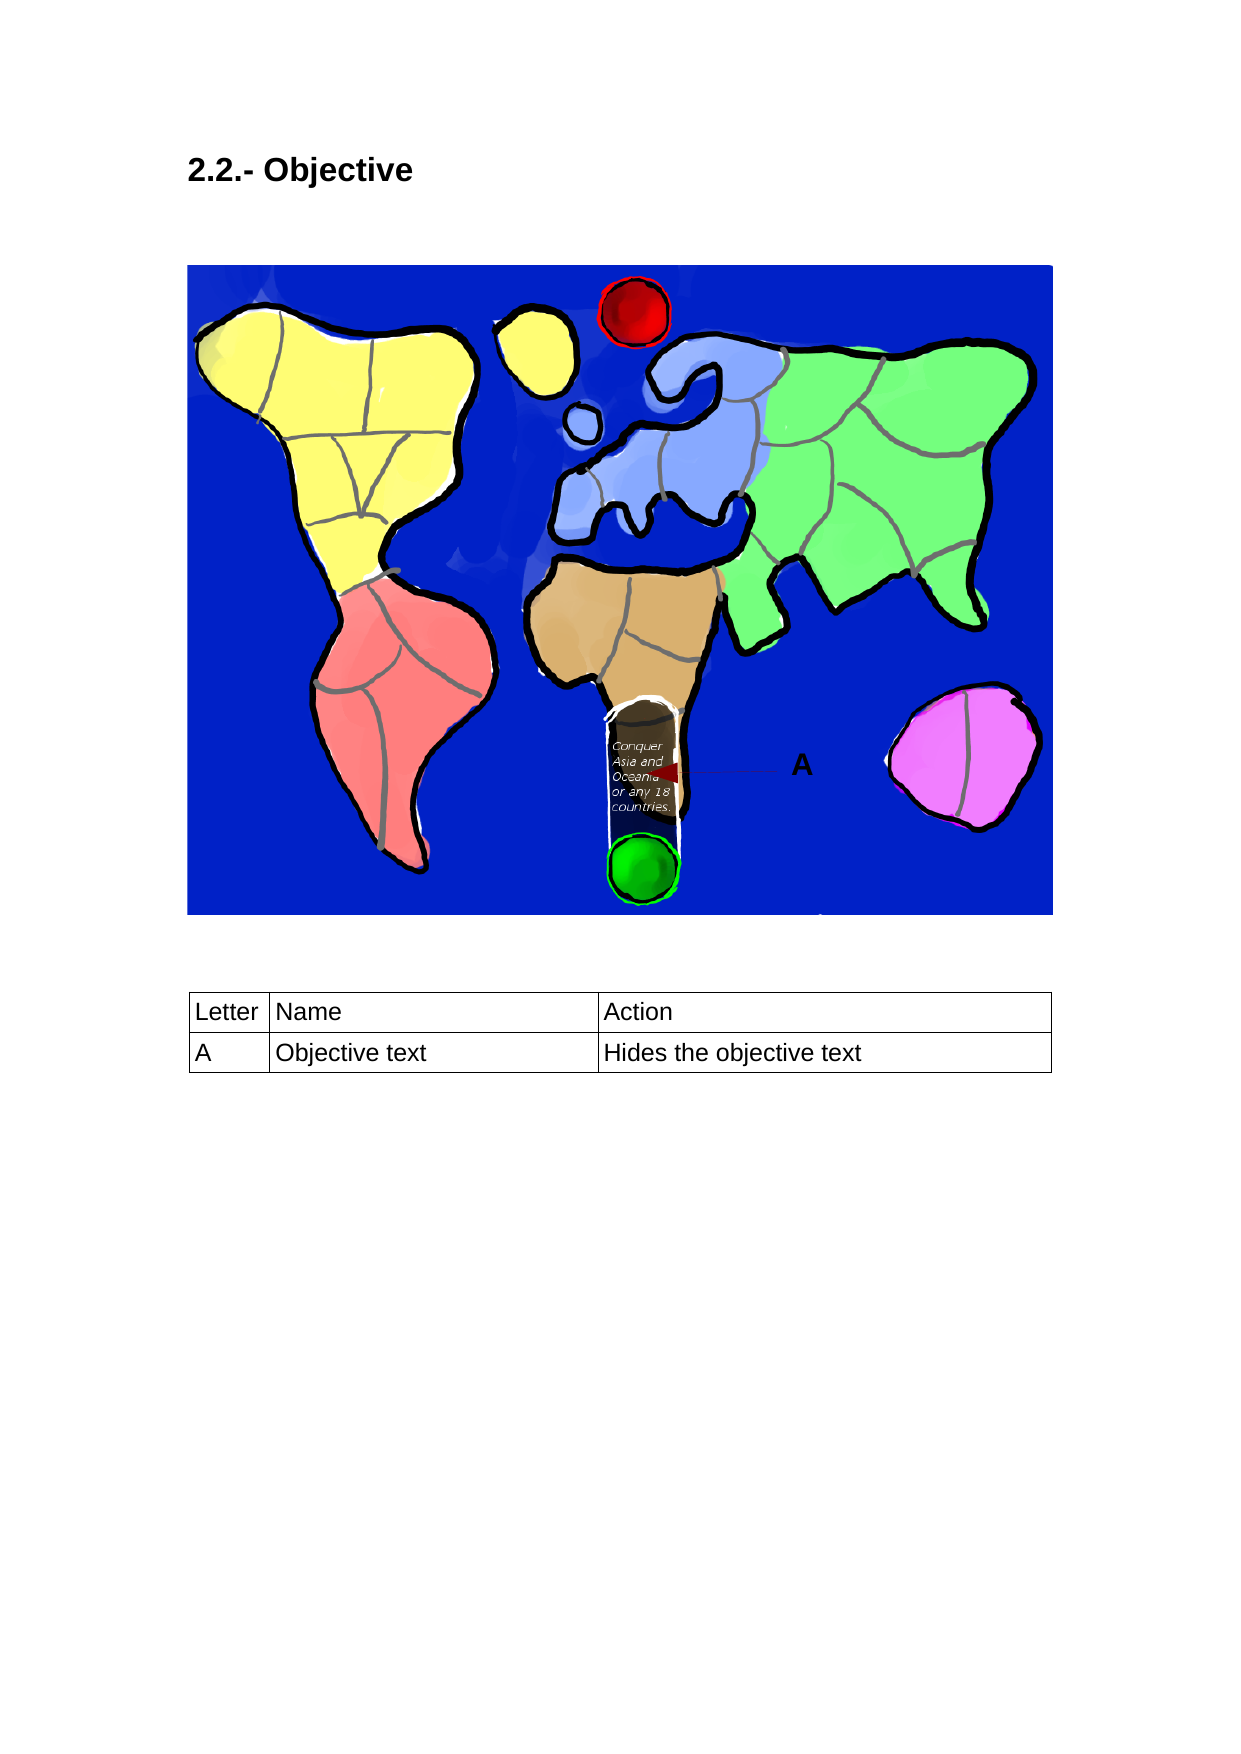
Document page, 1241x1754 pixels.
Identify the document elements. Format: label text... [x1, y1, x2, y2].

picture [187, 265, 1053, 915]
table_cell Hides the objective text [599, 1033, 1051, 1072]
table_cell Objective text [270, 1033, 598, 1072]
text 2.2.- Objective [187, 150, 1053, 188]
table_header Letter [190, 993, 269, 1032]
table_header Name [270, 993, 598, 1032]
table_cell A [190, 1033, 269, 1072]
table_header Action [599, 993, 1051, 1032]
